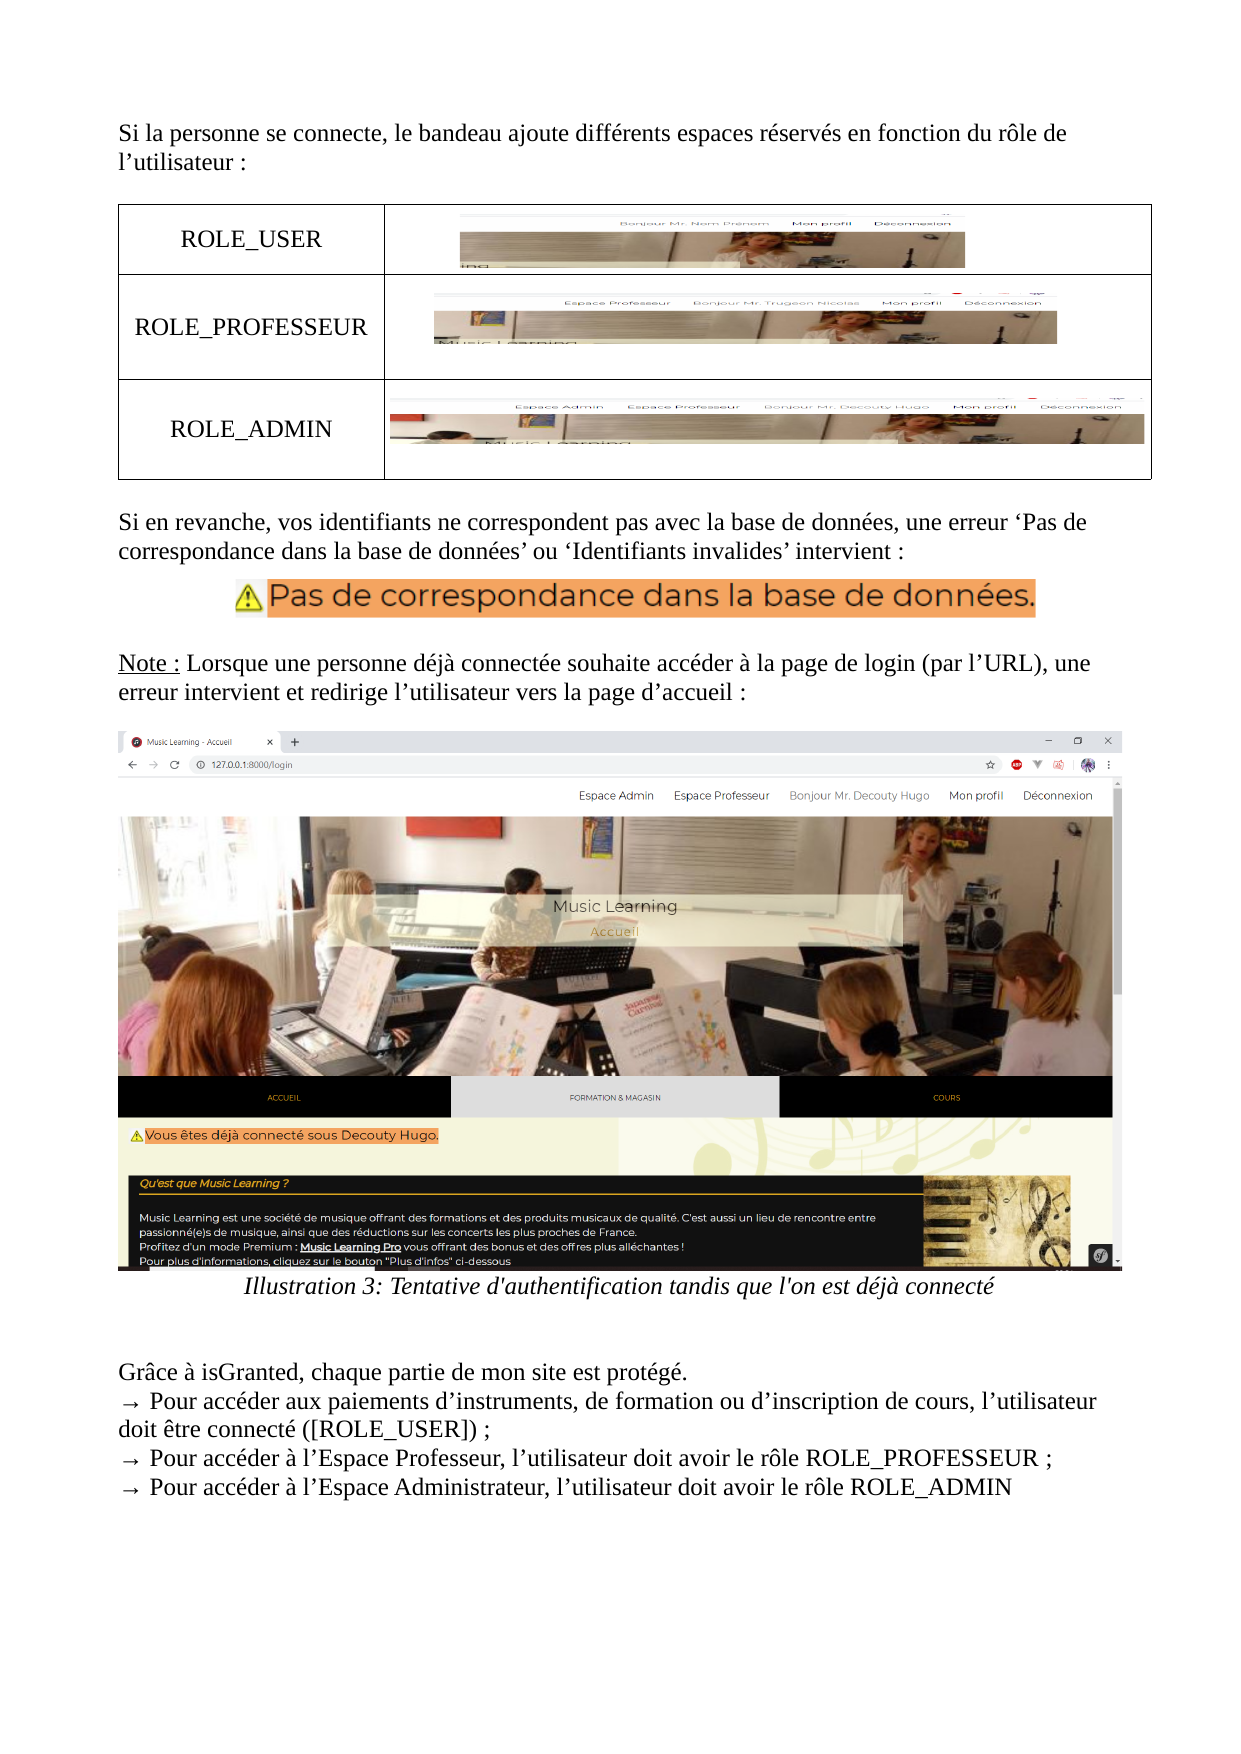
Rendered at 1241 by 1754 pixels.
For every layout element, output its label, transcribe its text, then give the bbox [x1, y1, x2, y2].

text → Pour accéder à l’Espace Professeur, l’utilisateur doit avoir le rôle ROLE_PROFESSEUR ; [118, 1443, 1122, 1472]
table_header ROLE_USER [119, 205, 384, 273]
picture [118, 731, 1123, 1271]
text Si la personne se connecte, le bandeau ajoute différents espaces réservés en fonction du rôle de l’utilisateur : [118, 118, 1122, 176]
table_cell ROLE_ADMIN [119, 380, 384, 478]
text → Pour accéder à l’Espace Administrateur, l’utilisateur doit avoir le rôle ROLE_ADMIN [118, 1472, 1122, 1501]
table_cell [385, 275, 1151, 378]
text Illustration 3: Tentative d'authentification tandis que l'on est déjà connecté [118, 1271, 1122, 1299]
table_cell ROLE_PROFESSEUR [119, 275, 384, 378]
text → Pour accéder aux paiements d’instruments, de formation ou d’inscription de cours, l’utilisateur doit être connecté ([ROLE_USER]) ; [118, 1386, 1122, 1443]
picture [933, 214, 966, 228]
table_cell [385, 380, 1151, 478]
text Grâce à isGranted, chaque partie de mon site est protégé. [118, 1357, 1122, 1386]
picture [1059, 398, 1145, 410]
text Si en revanche, vos identifiants ne correspondent pas avec la base de données, une erreur ‘Pas de correspondance dans la base de données’ ou ‘Identifiants invalides’ intervient : [118, 507, 1122, 565]
text Note : Lorsque une personne déjà connectée souhaite accéder à la page de login (par l’URL), une erreur intervient et redirige l’utilisateur vers la page d’accueil : [118, 648, 1122, 705]
table_header [385, 205, 1151, 273]
picture [999, 293, 1058, 306]
picture [235, 579, 1037, 619]
